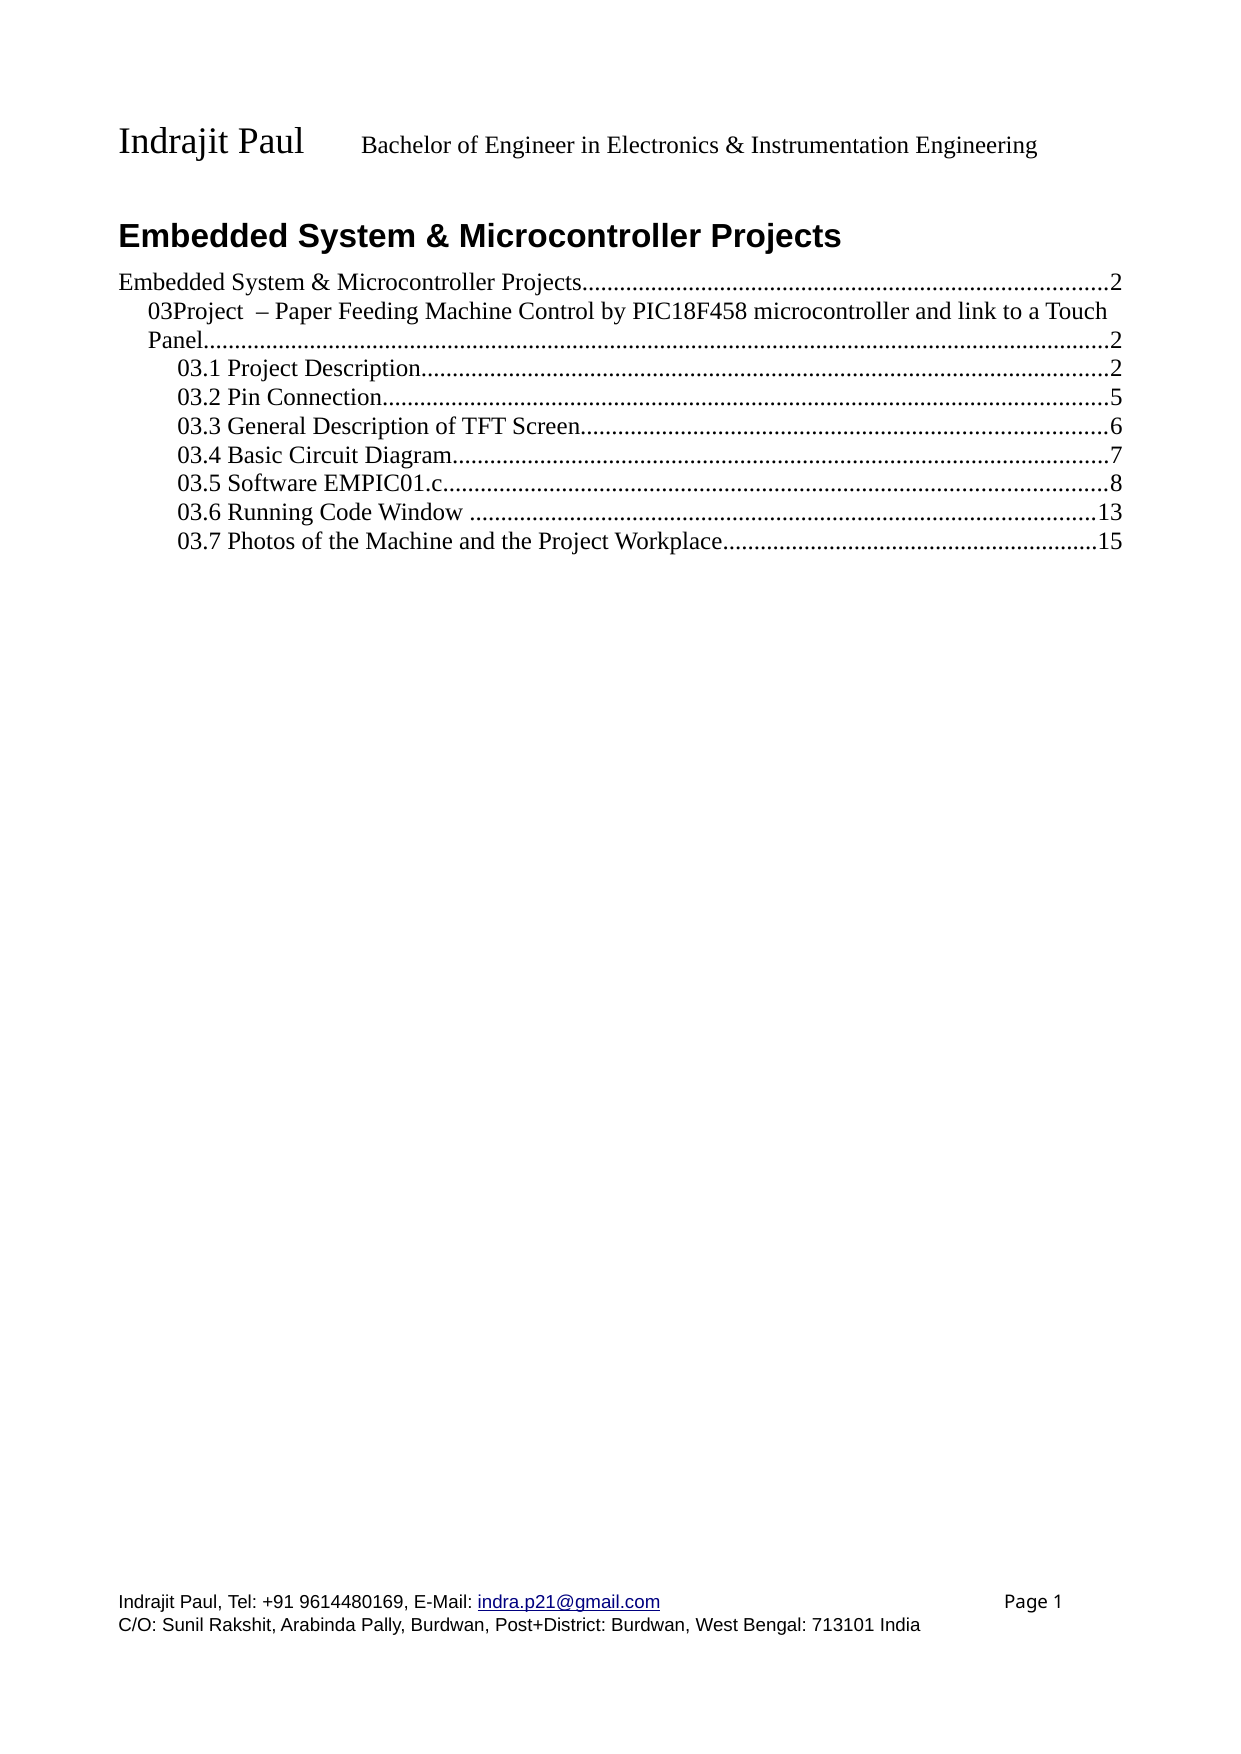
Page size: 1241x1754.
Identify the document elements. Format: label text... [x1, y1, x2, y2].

text 03.1 Project Description 2 [177, 353, 1122, 382]
subtitle Embedded System & Microcontroller Projects [118, 216, 1122, 255]
text 03.6 Running Code Window 13 [177, 497, 1122, 526]
text Embedded System & Microcontroller Projects 2 [118, 267, 1122, 296]
text 03.7 Photos of the Machine and the Project Workplace 15 [177, 526, 1122, 555]
text 03Project – Paper Feeding Machine Control by PIC18F458 microcontroller and link to a Touch Panel 2 [148, 296, 1122, 353]
text 03.2 Pin Connection 5 [177, 382, 1122, 411]
text 03.3 General Description of TFT Screen 6 [177, 411, 1122, 440]
text 03.4 Basic Circuit Diagram 7 [177, 440, 1122, 468]
text 03.5 Software EMPIC01.c 8 [177, 468, 1122, 497]
